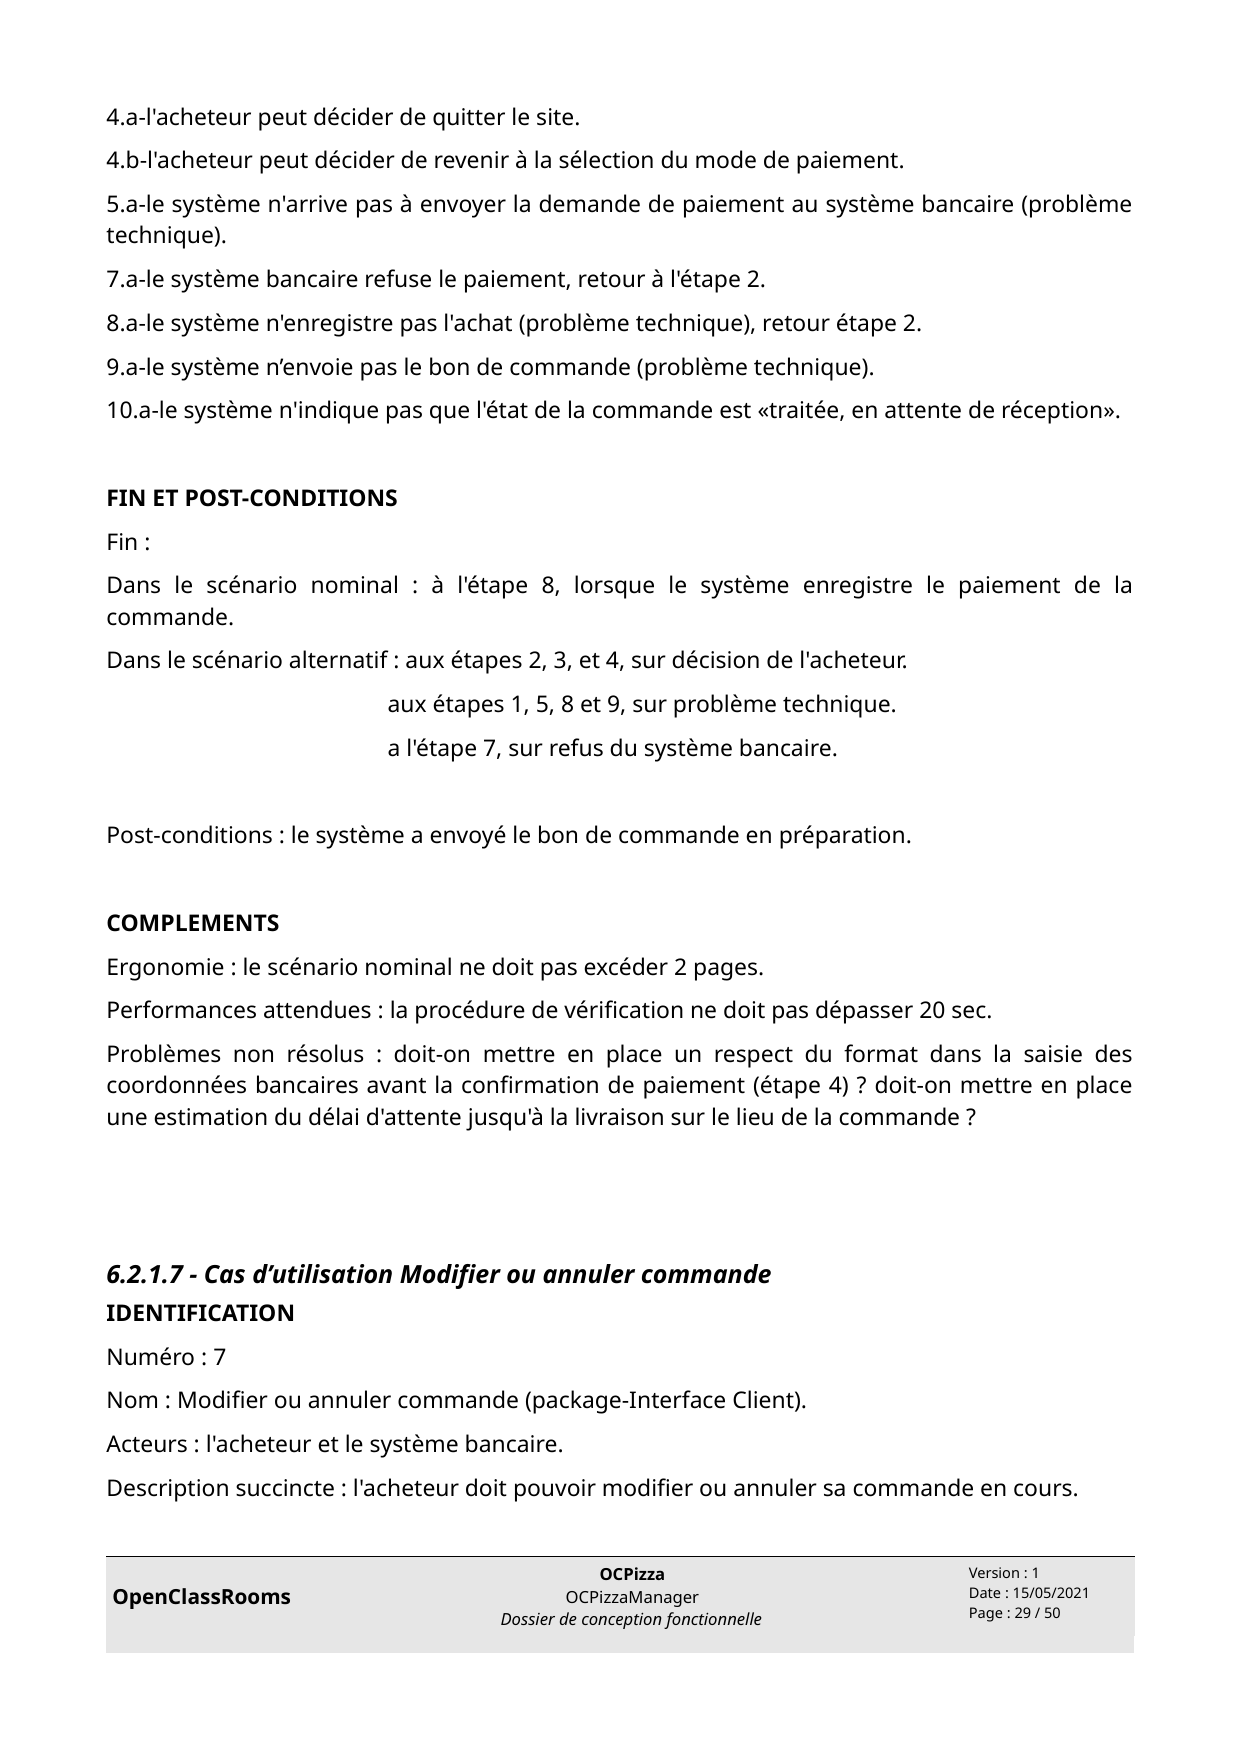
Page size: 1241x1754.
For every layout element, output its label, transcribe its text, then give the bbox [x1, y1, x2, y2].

text Dans le scénario nominal : à l'étape 8, lorsque le système enregistre le paiement de la commande. [106, 569, 1134, 632]
text 9.a-le système n’envoie pas le bon de commande (problème technique). [106, 350, 1134, 382]
text IDENTIFICATION [106, 1297, 1134, 1328]
text Acteurs : l'acheteur et le système bancaire. [106, 1428, 1134, 1459]
text Fin : [106, 525, 1134, 557]
text 4.b-l'acheteur peut décider de revenir à la sélection du mode de paiement. [106, 144, 1134, 175]
text 4.a-l'acheteur peut décider de quitter le site. [106, 100, 1134, 132]
text 5.a-le système n'arrive pas à envoyer la demande de paiement au système bancaire (problème technique). [106, 188, 1134, 250]
text Dans le scénario alternatif : aux étapes 2, 3, et 4, sur décision de l'acheteur. [106, 644, 1134, 675]
text 8.a-le système n'enregistre pas l'achat (problème technique), retour étape 2. [106, 307, 1134, 338]
text Description succincte : l'acheteur doit pouvoir modifier ou annuler sa commande en cours. [106, 1472, 1134, 1503]
text Numéro : 7 [106, 1341, 1134, 1372]
text a l'étape 7, sur refus du système bancaire. [106, 732, 1134, 763]
text FIN ET POST-CONDITIONS [106, 482, 1134, 513]
text COMPLEMENTS [106, 907, 1134, 938]
text Ergonomie : le scénario nominal ne doit pas excéder 2 pages. [106, 950, 1134, 982]
text Post-conditions : le système a envoyé le bon de commande en préparation. [106, 819, 1134, 850]
text aux étapes 1, 5, 8 et 9, sur problème technique. [106, 688, 1134, 719]
text 10.a-le système n'indique pas que l'état de la commande est «traitée, en attente de réception». [106, 394, 1134, 425]
text 7.a-le système bancaire refuse le paiement, retour à l'étape 2. [106, 263, 1134, 294]
text Nom : Modifier ou annuler commande (package-Interface Client). [106, 1384, 1134, 1416]
text Problèmes non résolus : doit-on mettre en place un respect du format dans la saisie des coordonnées bancaires avant la confirmation de paiement (étape 4) ? doit-on mettre en place une estimation du délai d'attente jusqu'à la livraison sur le lieu de la commande ? [106, 1038, 1134, 1132]
text Performances attendues : la procédure de vérification ne doit pas dépasser 20 sec. [106, 994, 1134, 1025]
subtitle Cas d’utilisation Modifier ou annuler commande [106, 1257, 1134, 1291]
